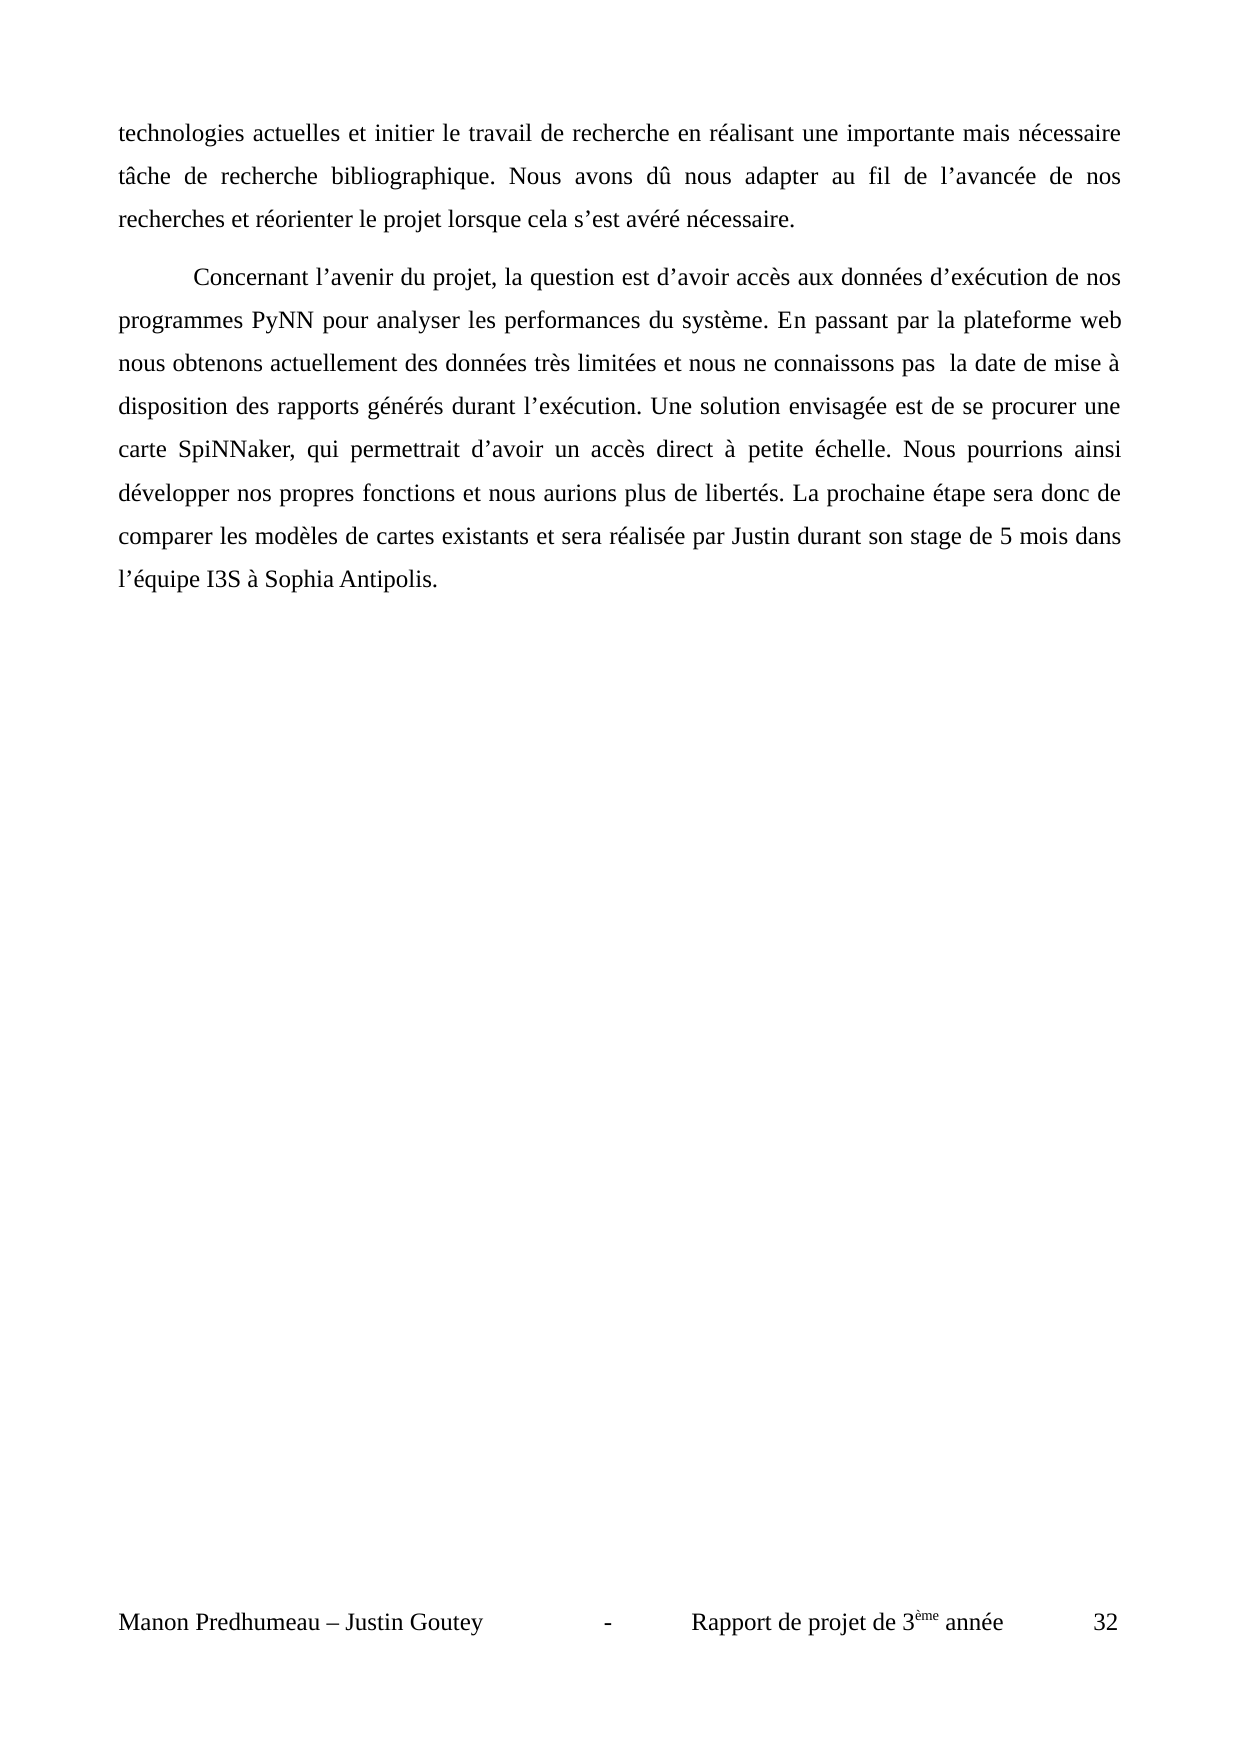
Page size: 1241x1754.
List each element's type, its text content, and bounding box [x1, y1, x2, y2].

text Concernant l’avenir du projet, la question est d’avoir accès aux données d’exécution de nos programmes PyNN pour analyser les performances du système. En passant par la plateforme web nous obtenons actuellement des données très limitées et nous ne connaissons pas la date de mise à disposition des rapports générés durant l’exécution. Une solution envisagée est de se procurer une carte SpiNNaker, qui permettrait d’avoir un accès direct à petite échelle. Nous pourrions ainsi développer nos propres fonctions et nous aurions plus de libertés. La prochaine étape sera donc de comparer les modèles de cartes existants et sera réalisée par Justin durant son stage de 5 mois dans l’équipe I3S à Sophia Antipolis. [118, 262, 1122, 593]
text technologies actuelles et initier le travail de recherche en réalisant une importante mais nécessaire tâche de recherche bibliographique. Nous avons dû nous adapter au fil de l’avancée de nos recherches et réorienter le projet lorsque cela s’est avéré nécessaire. [118, 118, 1122, 233]
